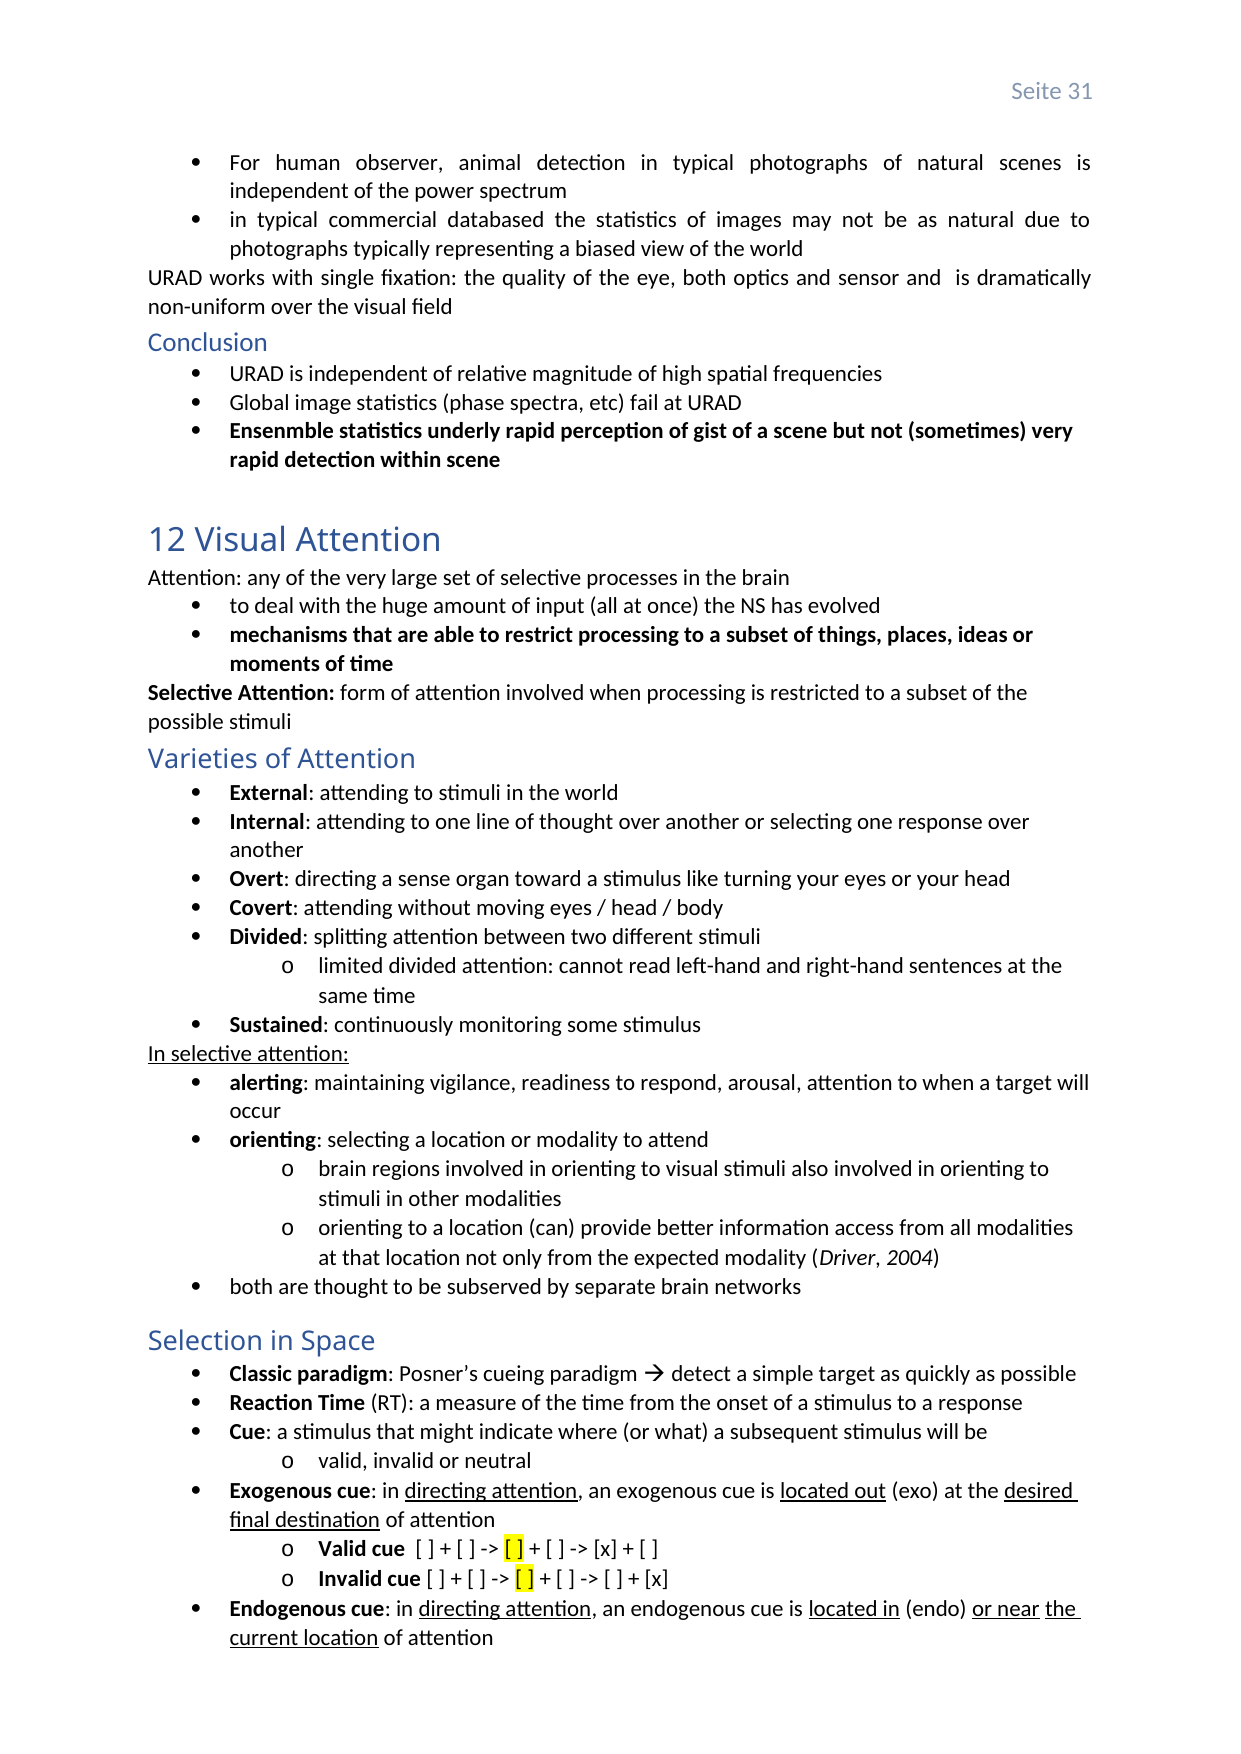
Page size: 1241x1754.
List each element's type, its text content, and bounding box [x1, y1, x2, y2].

list mechanisms that are able to restrict processing to a subset of things, places, ideas or moments of time [192, 620, 1093, 677]
list Covert: attending without moving eyes / head / body [192, 893, 1093, 921]
list orienting to a location (can) provide better information access from all modalities at that location not only from the expected modality (Driver, 2004) [281, 1213, 1093, 1271]
text URAD works with single fixation: the quality of the eye, both optics and sensor and is dramatically non-uniform over the visual field [148, 263, 1093, 320]
subtitle Conclusion [148, 325, 1093, 358]
list Divided: splitting attention between two different stimuli [192, 922, 1093, 950]
text Attention: any of the very large set of selective processes in the brain [148, 563, 1093, 591]
list Endogenous cue: in directing attention, an endogenous cue is located in (endo) or near the current location of attention [192, 1594, 1093, 1651]
list orienting: selecting a location or modality to attend [192, 1125, 1093, 1153]
list Overt: directing a sense organ toward a stimulus like turning your eyes or your head [192, 864, 1093, 892]
list limited divided attention: cannot read left-hand and right-hand sentences at the same time [281, 951, 1093, 1009]
list Invalid cue [ ] + [ ] -> [ ] + [ ] -> [ ] + [x] [281, 1564, 1093, 1593]
list Valid cue [ ] + [ ] -> [ ] + [ ] -> [x] + [ ] [281, 1534, 1093, 1563]
subtitle 12 Visual Attention [148, 516, 1093, 561]
list URAD is independent of relative magnitude of high spatial frequencies [192, 359, 1093, 387]
list External: attending to stimuli in the world [192, 778, 1093, 806]
list For human observer, animal detection in typical photographs of natural scenes is independent of the power spectrum [192, 148, 1093, 204]
list brain regions involved in orienting to visual stimuli also involved in orienting to stimuli in other modalities [281, 1154, 1093, 1212]
list both are thought to be subserved by separate brain networks [192, 1272, 1093, 1300]
list Internal: attending to one line of thought over another or selecting one response over another [192, 807, 1093, 864]
list Ensenmble statistics underly rapid perception of gist of a scene but not (sometimes) very rapid detection within scene [192, 417, 1093, 473]
list Exogenous cue: in directing attention, an exogenous cue is located out (exo) at the desired final destination of attention [192, 1476, 1093, 1533]
text In selective attention: [148, 1039, 1093, 1067]
subtitle Selection in Space [148, 1322, 1093, 1358]
list Reaction Time (RT): a measure of the time from the onset of a stimulus to a response [192, 1388, 1093, 1416]
list Classic paradigm: Posner’s cueing paradigm  detect a simple target as quickly as possible [192, 1359, 1093, 1387]
list to deal with the huge amount of input (all at once) the NS has evolved [192, 592, 1093, 619]
subtitle Varieties of Attention [148, 740, 1093, 777]
list alerting: maintaining vigilance, readiness to respond, arousal, attention to when a target will occur [192, 1068, 1093, 1124]
text Selective Attention: form of attention involved when processing is restricted to a subset of the possible stimuli [148, 678, 1093, 735]
list valid, invalid or neutral [281, 1446, 1093, 1475]
list Global image statistics (phase spectra, etc) fail at URAD [192, 388, 1093, 416]
list in typical commercial databased the statistics of images may not be as natural due to photographs typically representing a biased view of the world [192, 205, 1093, 262]
list Sustained: continuously monitoring some stimulus [192, 1010, 1093, 1038]
list Cue: a stimulus that might indicate where (or what) a subsequent stimulus will be [192, 1417, 1093, 1445]
